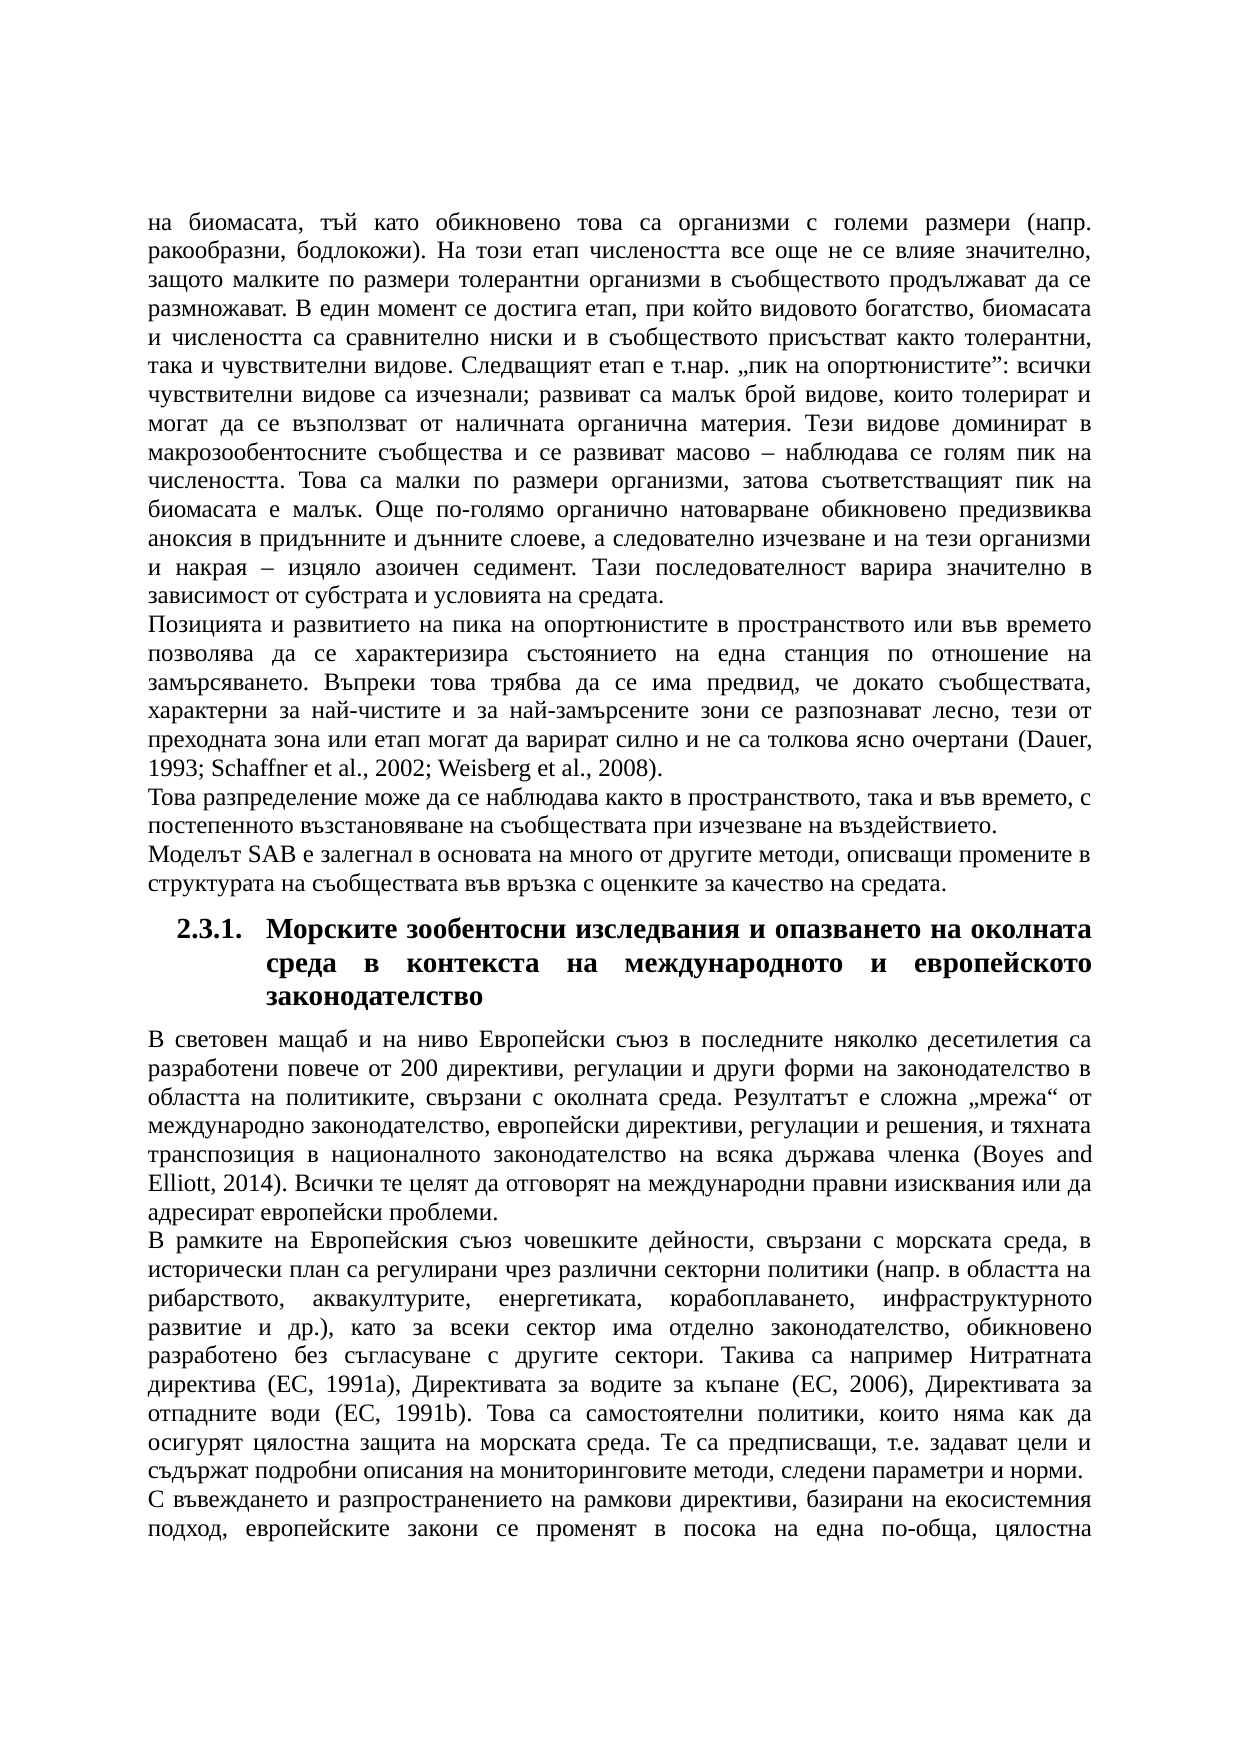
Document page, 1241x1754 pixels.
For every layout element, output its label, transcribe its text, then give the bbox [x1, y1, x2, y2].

subtitle Морските зообентосни изследвания и опазването на околната среда в контекста на международното и европейското законодателство [242, 911, 1093, 1012]
text Моделът SAB е залегнал в основата на много от другите методи, описващи промените в структурата на съобществата във връзка с оценките за качество на средата. [148, 839, 1093, 897]
text В рамките на Европейския съюз човешките дейности, свързани с морската среда, в исторически план са регулирани чрез различни секторни политики (напр. в областта на рибарството, аквакултурите, енергетиката, корабоплаването, инфраструктурното развитие и др.), като за всеки сектор има отделно законодателство, обикновено разработено без съгласуване с другите сектори. Такива са например Нитратната директива (EC, 1991a), Директивата за водите за къпане (EC, 2006), Директивата за отпадните води (EC, 1991b). Това са самостоятелни политики, които няма как да осигурят цялостна защита на морската среда. Те са предписващи, т.е. задават цели и съдържат подробни описания на мониторинговите методи, следени параметри и норми. [148, 1226, 1093, 1484]
text Позицията и развитието на пика на опортюнистите в пространството или във времето позволява да се характеризира състоянието на една станция по отношение на замърсяването. Въпреки това трябва да се има предвид, че докато съобществата, характерни за най-чистите и за най-замърсените зони се разпознават лесно, тези от преходната зона или етап могат да варират силно и не са толкова ясно очертани (Dauer, 1993; Schaffner et al., 2002; Weisberg et al., 2008). [148, 609, 1093, 782]
text Това разпределение може да се наблюдава както в пространството, така и във времето, с постепенното възстановяване на съобществата при изчезване на въздействието. [148, 782, 1093, 839]
text В световен мащаб и на ниво Европейски съюз в последните няколко десетилетия са разработени повече от 200 директиви, регулации и други форми на законодателство в областта на политиките, свързани с околната среда. Резултатът е сложна „мрежа“ от международно законодателство, европейски директиви, регулации и решения, и тяхната транспозиция в националното законодателство на всяка държава членка (Boyes and Elliott, 2014). Всички те целят да отговорят на международни правни изисквания или да адресират европейски проблеми. [148, 1024, 1093, 1226]
text на биомасата, тъй като обикновено това са организми с големи размери (напр. ракообразни, бодлокожи). На този етап числеността все още не се влияе значително, защото малките по размери толерантни организми в съобществото продължават да се размножават. В един момент се достига етап, при който видовото богатство, биомасата и числеността са сравнително ниски и в съобществото присъстват както толерантни, така и чувствителни видове. Следващият етап е т.нар. „пик на опортюнистите”: всички чувствителни видове са изчезнали; развиват са малък брой видове, които толерират и могат да се възползват от наличната органична материя. Тези видове доминират в макрозообентосните съобщества и се развиват масово – наблюдава се голям пик на числеността. Това са малки по размери организми, затова съответстващият пик на биомасата е малък. Още по-голямо органично натоварване обикновено предизвиква аноксия в придънните и дънните слоеве, а следователно изчезване и на тези организми и накрая – изцяло азоичен седимент. Тази последователност варира значително в зависимост от субстрата и условията на средата. [148, 207, 1093, 609]
text С въвеждането и разпространението на рамкови директиви, базирани на екосистемния подход, европейските закони се променят в посока на една по-обща, цялостна [148, 1484, 1093, 1542]
